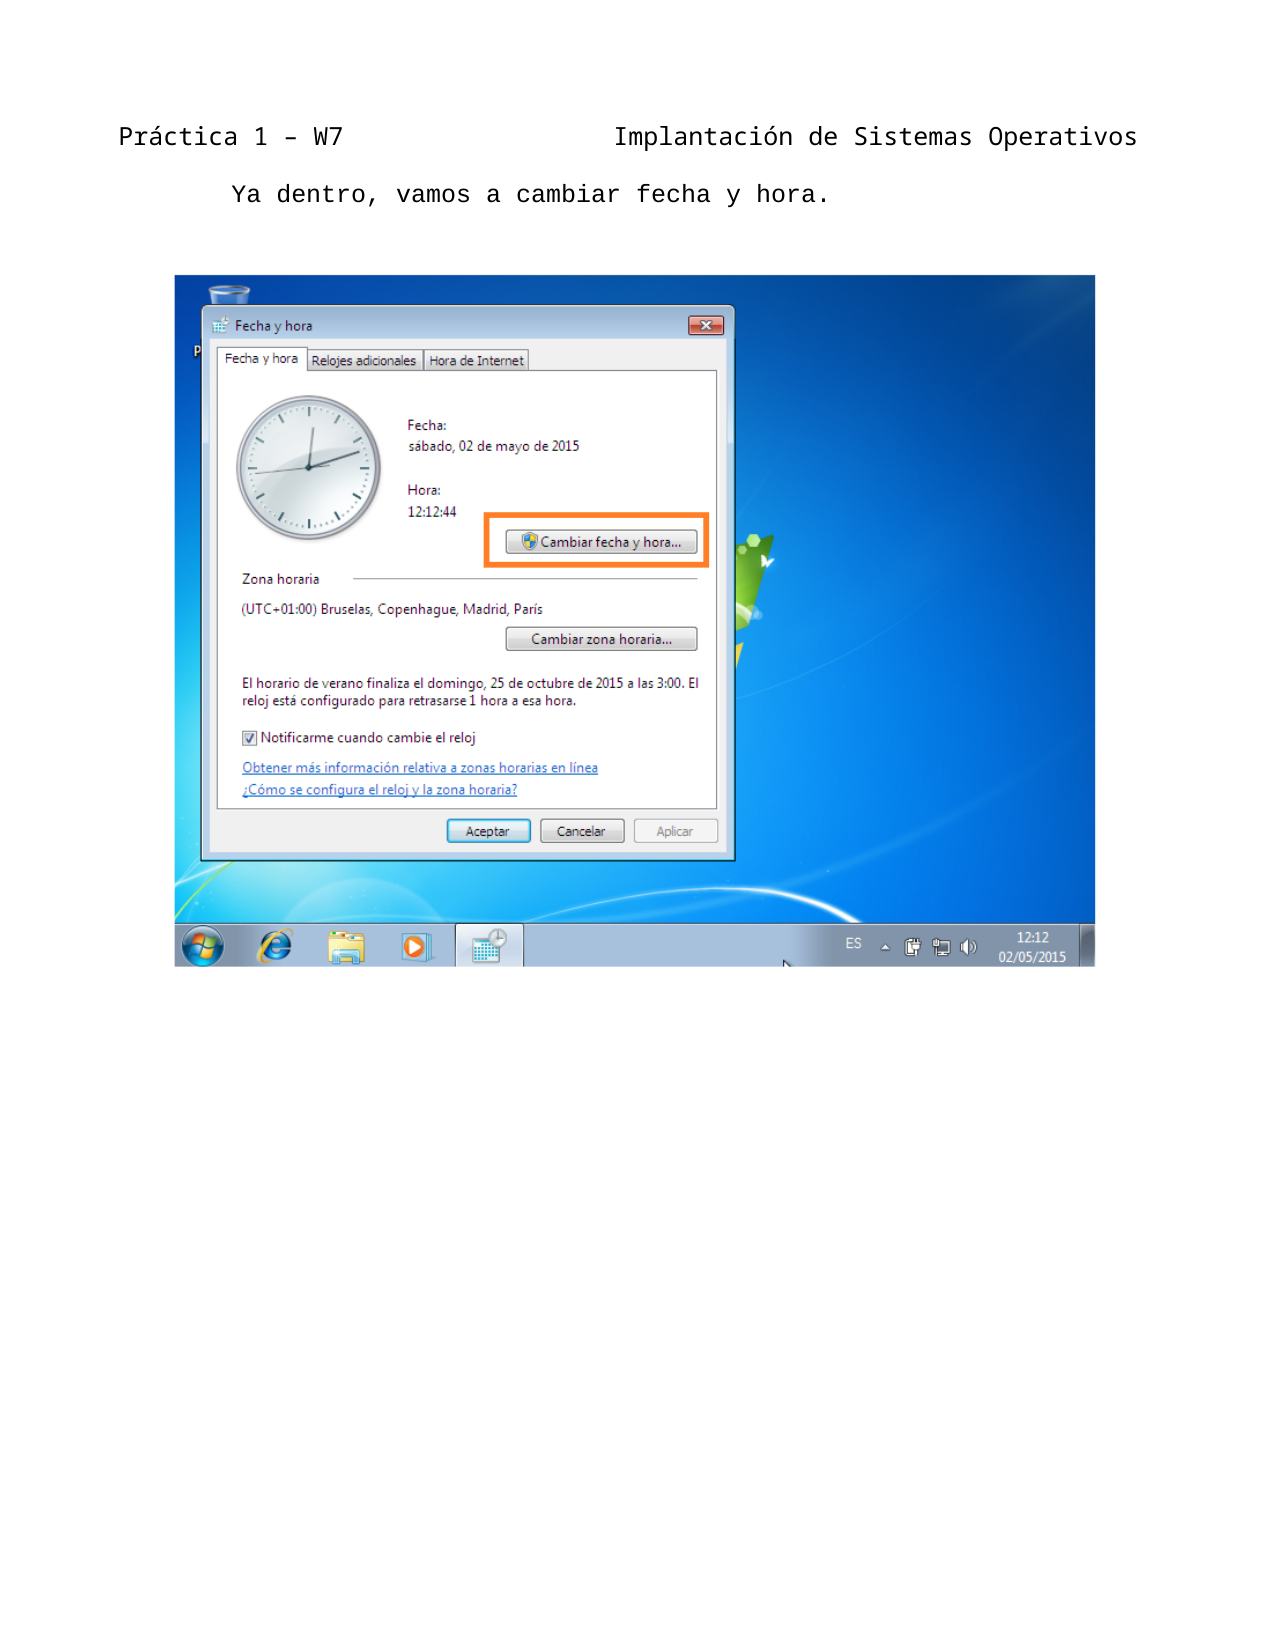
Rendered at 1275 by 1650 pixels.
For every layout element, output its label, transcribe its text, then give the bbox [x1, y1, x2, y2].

picture [174, 274, 1101, 976]
text Ya dentro, vamos a cambiar fecha y hora. [231, 182, 1157, 210]
